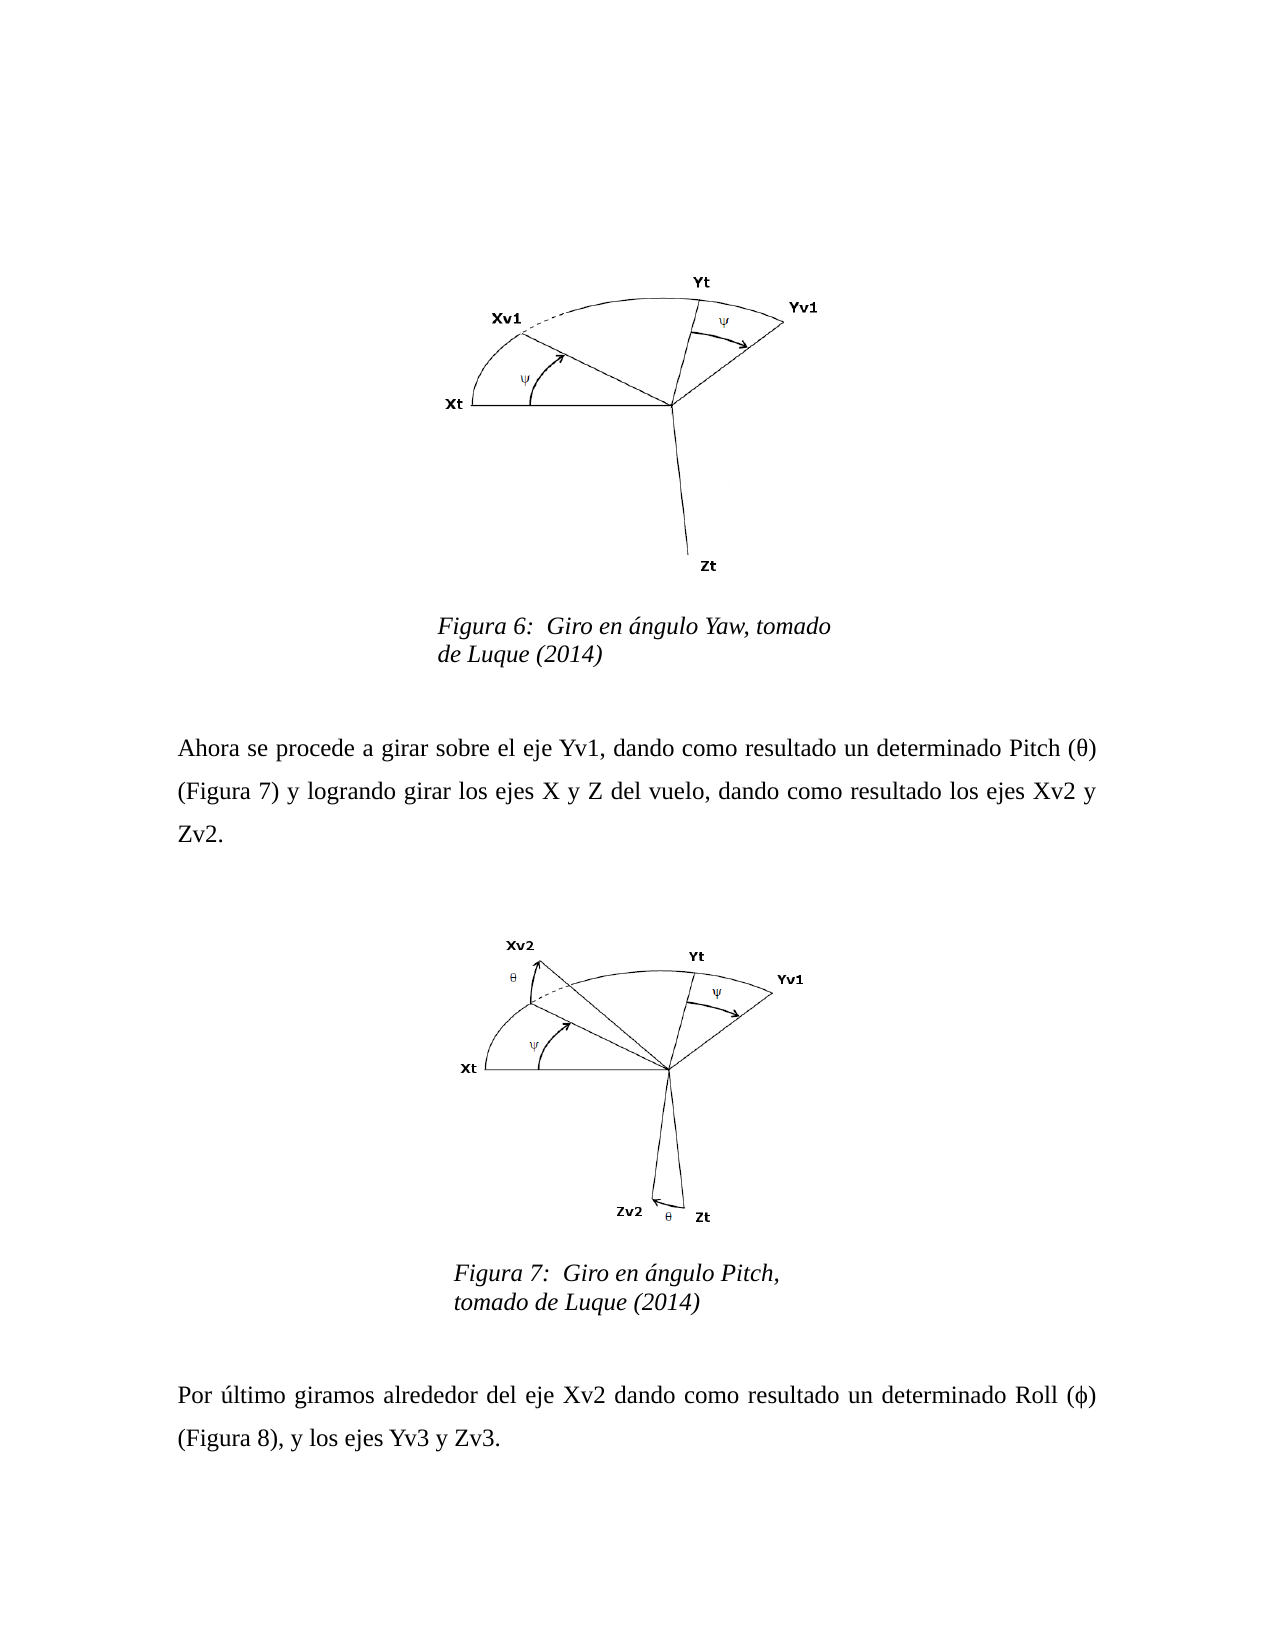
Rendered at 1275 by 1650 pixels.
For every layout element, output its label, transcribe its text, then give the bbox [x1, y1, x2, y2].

text Figura 6: Giro en ángulo Yaw, tomado de Luque (2014) [437, 606, 838, 668]
text Por último giramos alrededor del eje Xv2 dando como resultado un determinado Roll (ϕ) (Figura 8), y los ejes Yv3 y Zv3. [177, 1380, 1098, 1452]
text Ahora se procede a girar sobre el eje Yv1, dando como resultado un determinado Pitch (θ) (Figura 7) y logrando girar los ejes X y Z del vuelo, dando como resultado los ejes Xv2 y Zv2. [177, 733, 1098, 848]
text Figura 7: Giro en ángulo Pitch, tomado de Luque (2014) [453, 1253, 821, 1316]
